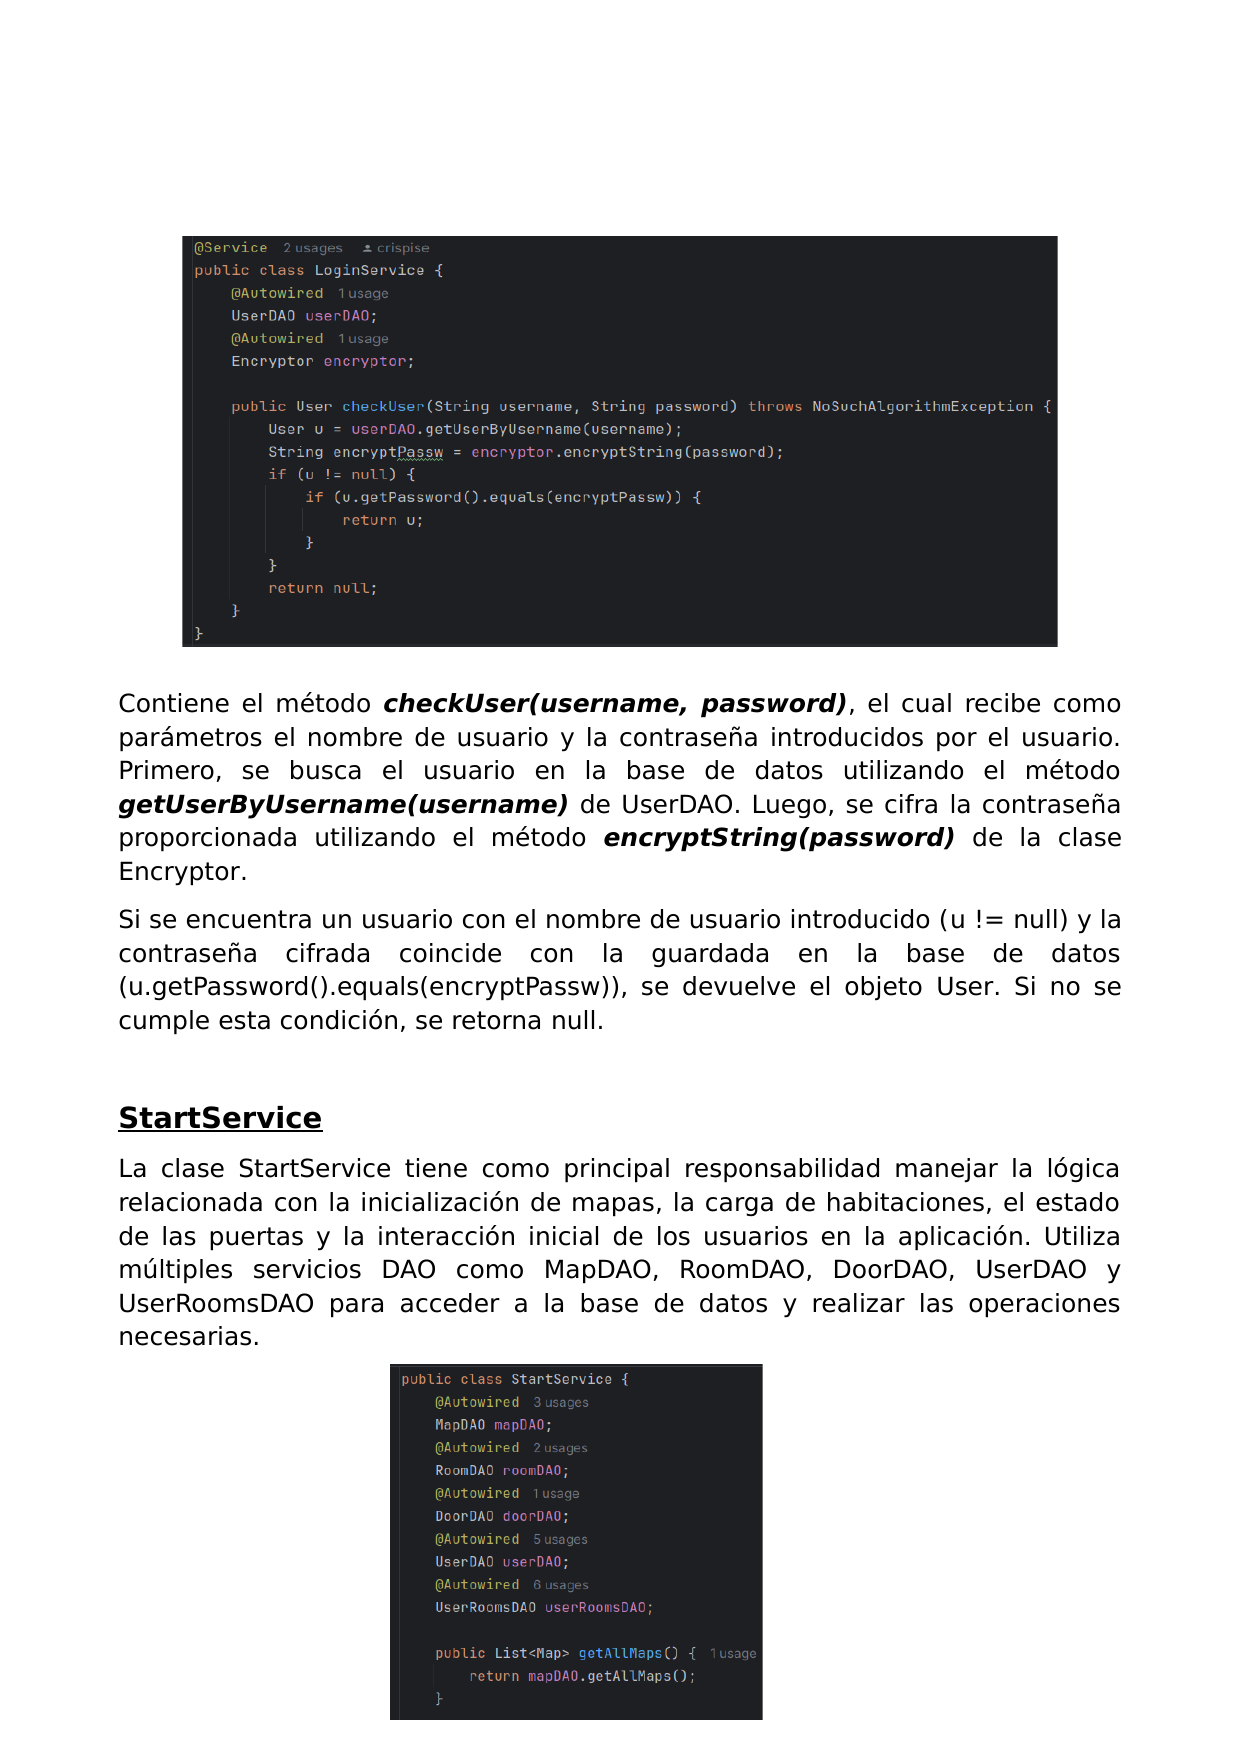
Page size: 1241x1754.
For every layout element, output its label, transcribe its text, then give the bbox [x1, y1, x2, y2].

text Si se encuentra un usuario con el nombre de usuario introducido (u != null) y la contraseña cifrada coincide con la guardada en la base de datos (u.getPassword().equals(encryptPassw)), se devuelve el objeto User. Si no se cumple esta condición, se retorna null. [118, 905, 1122, 1035]
picture [390, 1364, 763, 1720]
text La clase StartService tiene como principal responsabilidad manejar la lógica relacionada con la inicialización de mapas, la carga de habitaciones, el estado de las puertas y la interacción inicial de los usuarios en la aplicación. Utiliza múltiples servicios DAO como MapDAO, RoomDAO, DoorDAO, UserDAO y UserRoomsDAO para acceder a la base de datos y realizar las operaciones necesarias. [118, 1155, 1122, 1352]
picture [182, 236, 1058, 647]
text StartService [118, 1101, 1122, 1135]
text Contiene el método checkUser(username, password), el cual recibe como parámetros el nombre de usuario y la contraseña introducidos por el usuario. Primero, se busca el usuario en la base de datos utilizando el método getUserByUsername(username) de UserDAO. Luego, se cifra la contraseña proporcionada utilizando el método encryptString(password) de la clase Encryptor. [118, 689, 1122, 886]
